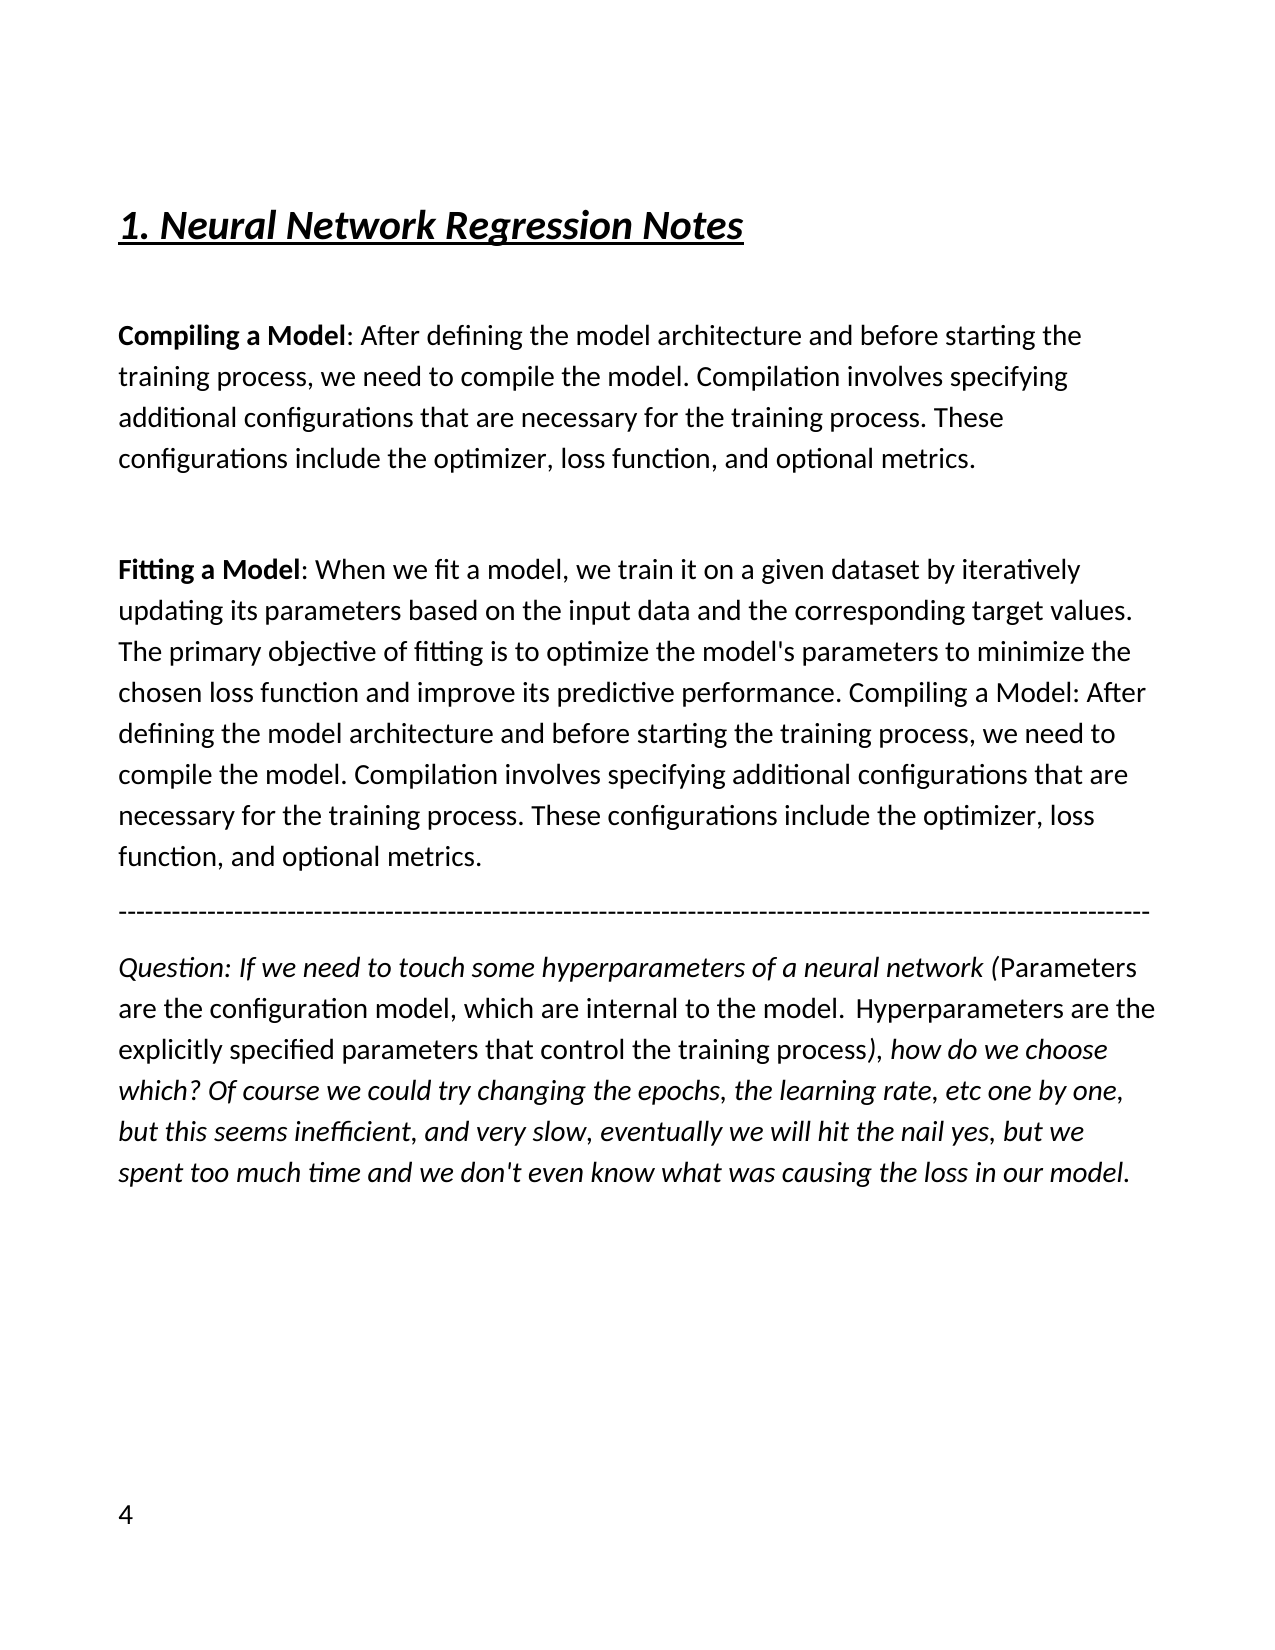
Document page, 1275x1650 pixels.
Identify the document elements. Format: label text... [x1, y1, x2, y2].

text Question: If we need to touch some hyperparameters of a neural network (Parameters are the configuration model, which are internal to the model. Hyperparameters are the explicitly specified parameters that control the training process), how do we choose which? Of course we could try changing the epochs, the learning rate, etc one by one, but this seems inefficient, and very slow, eventually we will hit the nail yes, but we spent too much time and we don't even know what was causing the loss in our model. [118, 949, 1157, 1189]
text Fitting a Model: When we fit a model, we train it on a given dataset by iteratively updating its parameters based on the input data and the corresponding target values. The primary objective of fitting is to optimize the model's parameters to minimize the chosen loss function and improve its predictive performance. Compiling a Model: After defining the model architecture and before starting the training process, we need to compile the model. Compilation involves specifying additional configurations that are necessary for the training process. These configurations include the optimizer, loss function, and optional metrics. [118, 551, 1157, 873]
subtitle 1. Neural Network Regression Notes [118, 199, 1157, 249]
text Compiling a Model: After defining the model architecture and before starting the training process, we need to compile the model. Compilation involves specifying additional configurations that are necessary for the training process. These configurations include the optimizer, loss function, and optional metrics. [118, 317, 1157, 476]
text -------------------------------------------------------------------------------------------------------------------- [118, 893, 1157, 929]
